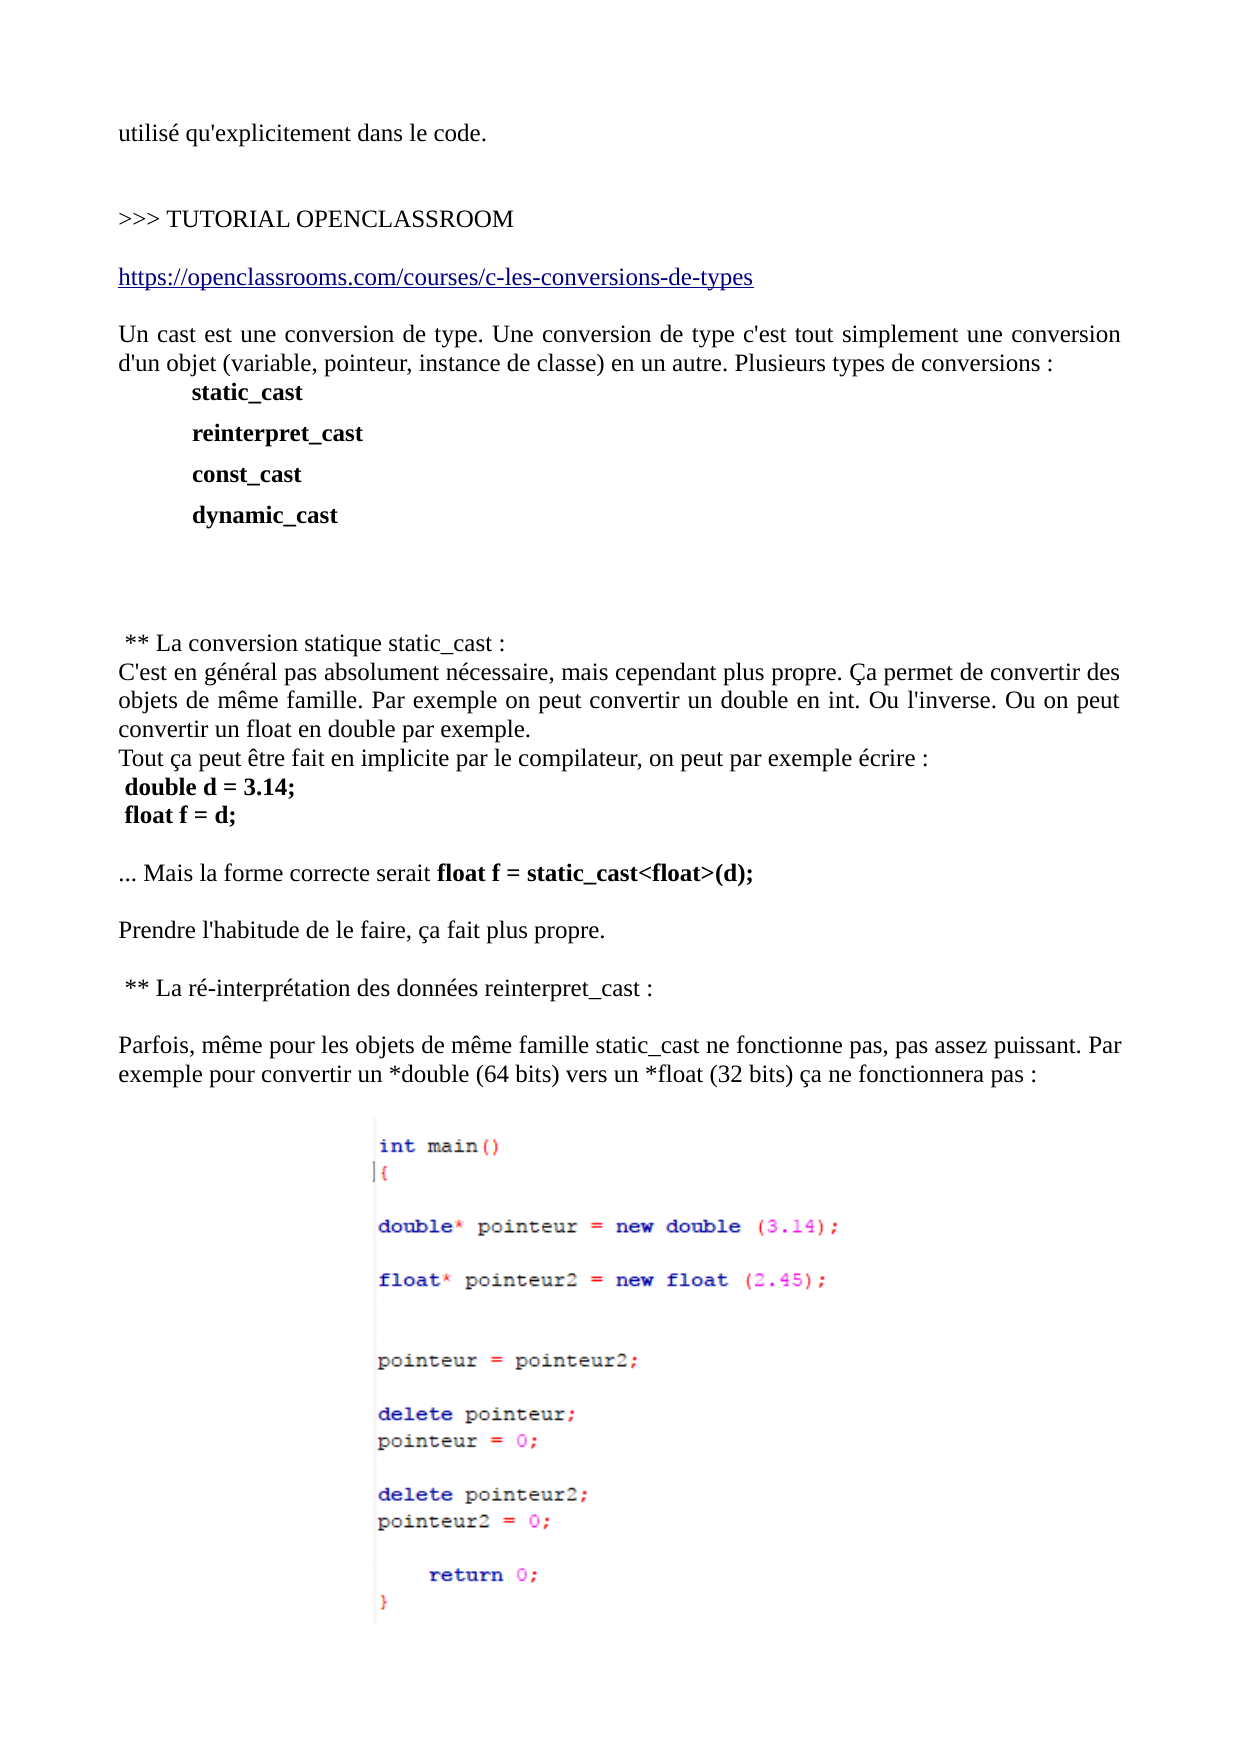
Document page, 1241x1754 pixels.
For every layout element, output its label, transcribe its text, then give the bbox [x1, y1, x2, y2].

text Un cast est une conversion de type. Une conversion de type c'est tout simplement une conversion d'un objet (variable, pointeur, instance de classe) en un autre. Plusieurs types de conversions : [118, 319, 1122, 377]
text ... Mais la forme correcte serait float f = static_cast<float>(d); [118, 858, 1122, 887]
text >>> TUTORIAL OPENCLASSROOM [118, 204, 1122, 233]
text Parfois, même pour les objets de même famille static_cast ne fonctionne pas, pas assez puissant. Par exemple pour convertir un *double (64 bits) vers un *float (32 bits) ça ne fonctionnera pas : [118, 1031, 1122, 1088]
list reinterpret_cast [162, 418, 1122, 447]
list const_cast [162, 459, 1122, 488]
text utilisé qu'explicitement dans le code. [118, 118, 1122, 147]
list dynamic_cast [162, 501, 1122, 529]
text C'est en général pas absolument nécessaire, mais cependant plus propre. Ça permet de convertir des objets de même famille. Par exemple on peut convertir un double en int. Ou l'inverse. Ou on peut convertir un float en double par exemple. [118, 657, 1122, 743]
text double d = 3.14; [118, 772, 1122, 801]
text ** La ré-interprétation des données reinterpret_cast : [118, 973, 1122, 1002]
text static_cast [118, 377, 1122, 406]
text Prendre l'habitude de le faire, ça fait plus propre. [118, 916, 1122, 944]
text https://openclassrooms.com/courses/c-les-conversions-de-types [118, 262, 1122, 291]
text ** La conversion statique static_cast : [118, 628, 1122, 657]
text float f = d; [118, 801, 1122, 829]
text Tout ça peut être fait en implicite par le compilateur, on peut par exemple écrire : [118, 743, 1122, 772]
